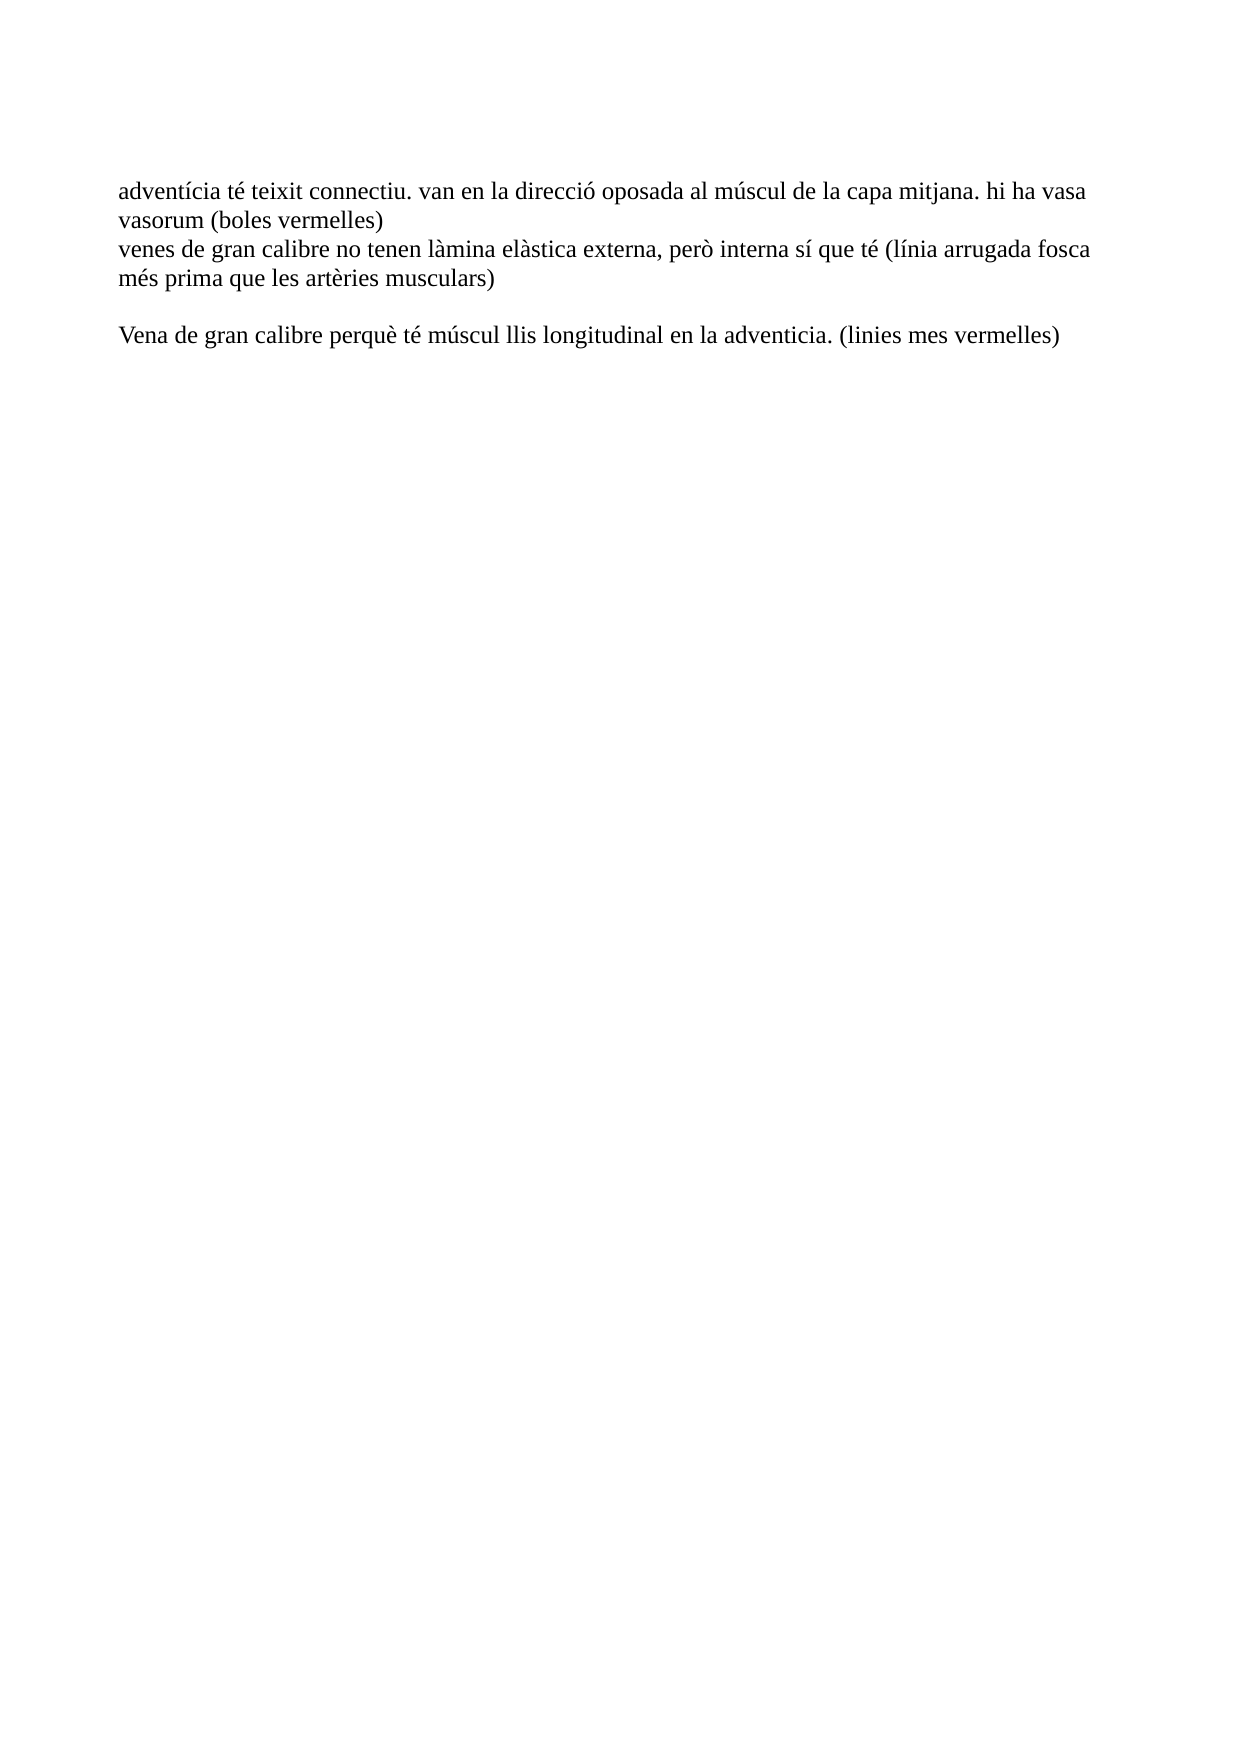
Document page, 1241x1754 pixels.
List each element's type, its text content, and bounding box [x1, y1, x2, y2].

text venes de gran calibre no tenen làmina elàstica externa, però interna sí que té (línia arrugada fosca més prima que les artèries musculars) [118, 234, 1122, 291]
text adventícia té teixit connectiu. van en la direcció oposada al múscul de la capa mitjana. hi ha vasa vasorum (boles vermelles) [118, 176, 1122, 234]
text Vena de gran calibre perquè té múscul llis longitudinal en la adventicia. (linies mes vermelles) [118, 320, 1122, 349]
